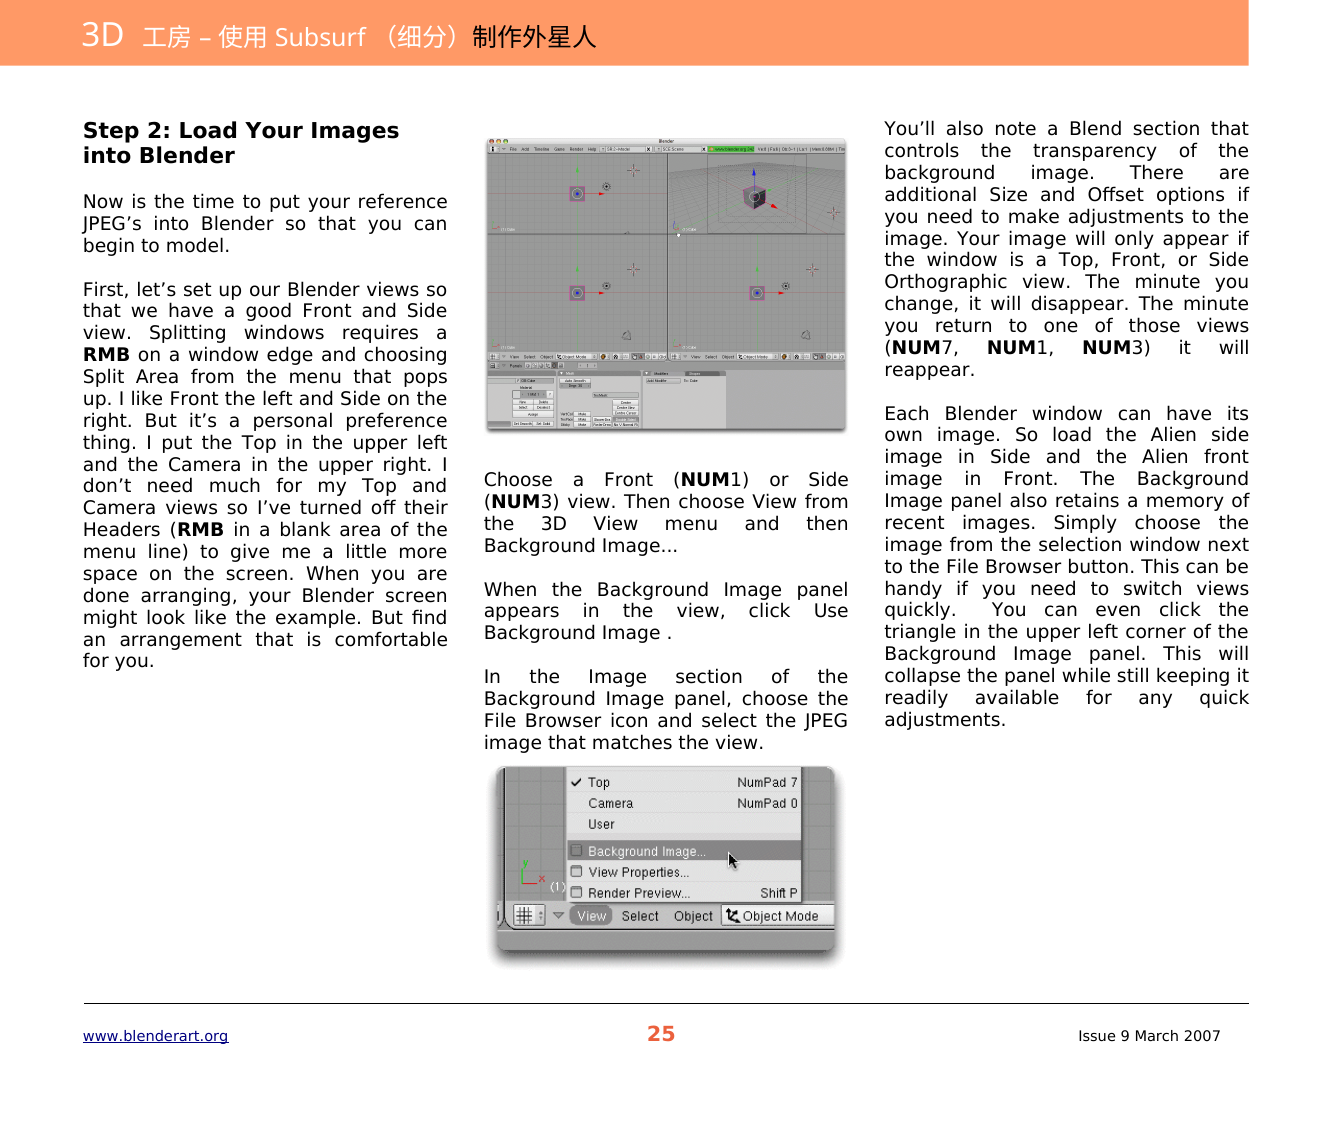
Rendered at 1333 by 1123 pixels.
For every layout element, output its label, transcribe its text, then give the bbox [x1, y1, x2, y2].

picture [483, 765, 849, 974]
text You’ll also note a Blend section that controls the transparency of the background image. There are additional Size and Offset options if you need to make adjustments to the image. Your image will only appear if the window is a Top, Front, or Side Orthographic view. The minute you change, it will disappear. The minute you return to one of those views (NUM7, NUM1, NUM3) it will reappear. [884, 118, 1249, 381]
text Now is the time to put your reference JPEG’s into Blender so that you can begin to model. [83, 191, 448, 257]
picture [483, 138, 849, 436]
text First, let’s set up our Blender views so that we have a good Front and Side view. Splitting windows requires a RMB on a window edge and choosing Split Area from the menu that pops up. I like Front the left and Side on the right. But it’s a personal preference thing. I put the Top in the upper left and the Camera in the upper right. I don’t need much for my Top and Camera views so I’ve turned off their Headers (RMB in a blank area of the menu line) to give me a little more space on the screen. When you are done arranging, your Blender screen might look like the example. But find an arrangement that is comfortable for you. [83, 278, 448, 672]
text In the Image section of the Background Image panel, choose the File Browser icon and select the JPEG image that matches the view. [483, 666, 849, 754]
text When the Background Image panel appears in the view, click Use Background Image . [483, 579, 849, 644]
text Each Blender window can have its own image. So load the Alien side image in Side and the Alien front image in Front. The Background Image panel also retains a memory of recent images. Simply choose the image from the selection window next to the File Browser button. This can be handy if you need to switch views quickly. You can even click the triangle in the upper left corner of the Background Image panel. This will collapse the panel while still keeping it readily available for any quick adjustments. [884, 402, 1249, 731]
text Step 2: Load Your Images into Blender [83, 118, 448, 169]
text Choose a Front (NUM1) or Side (NUM3) view. Then choose View from the 3D View menu and then Background Image... [483, 469, 849, 557]
